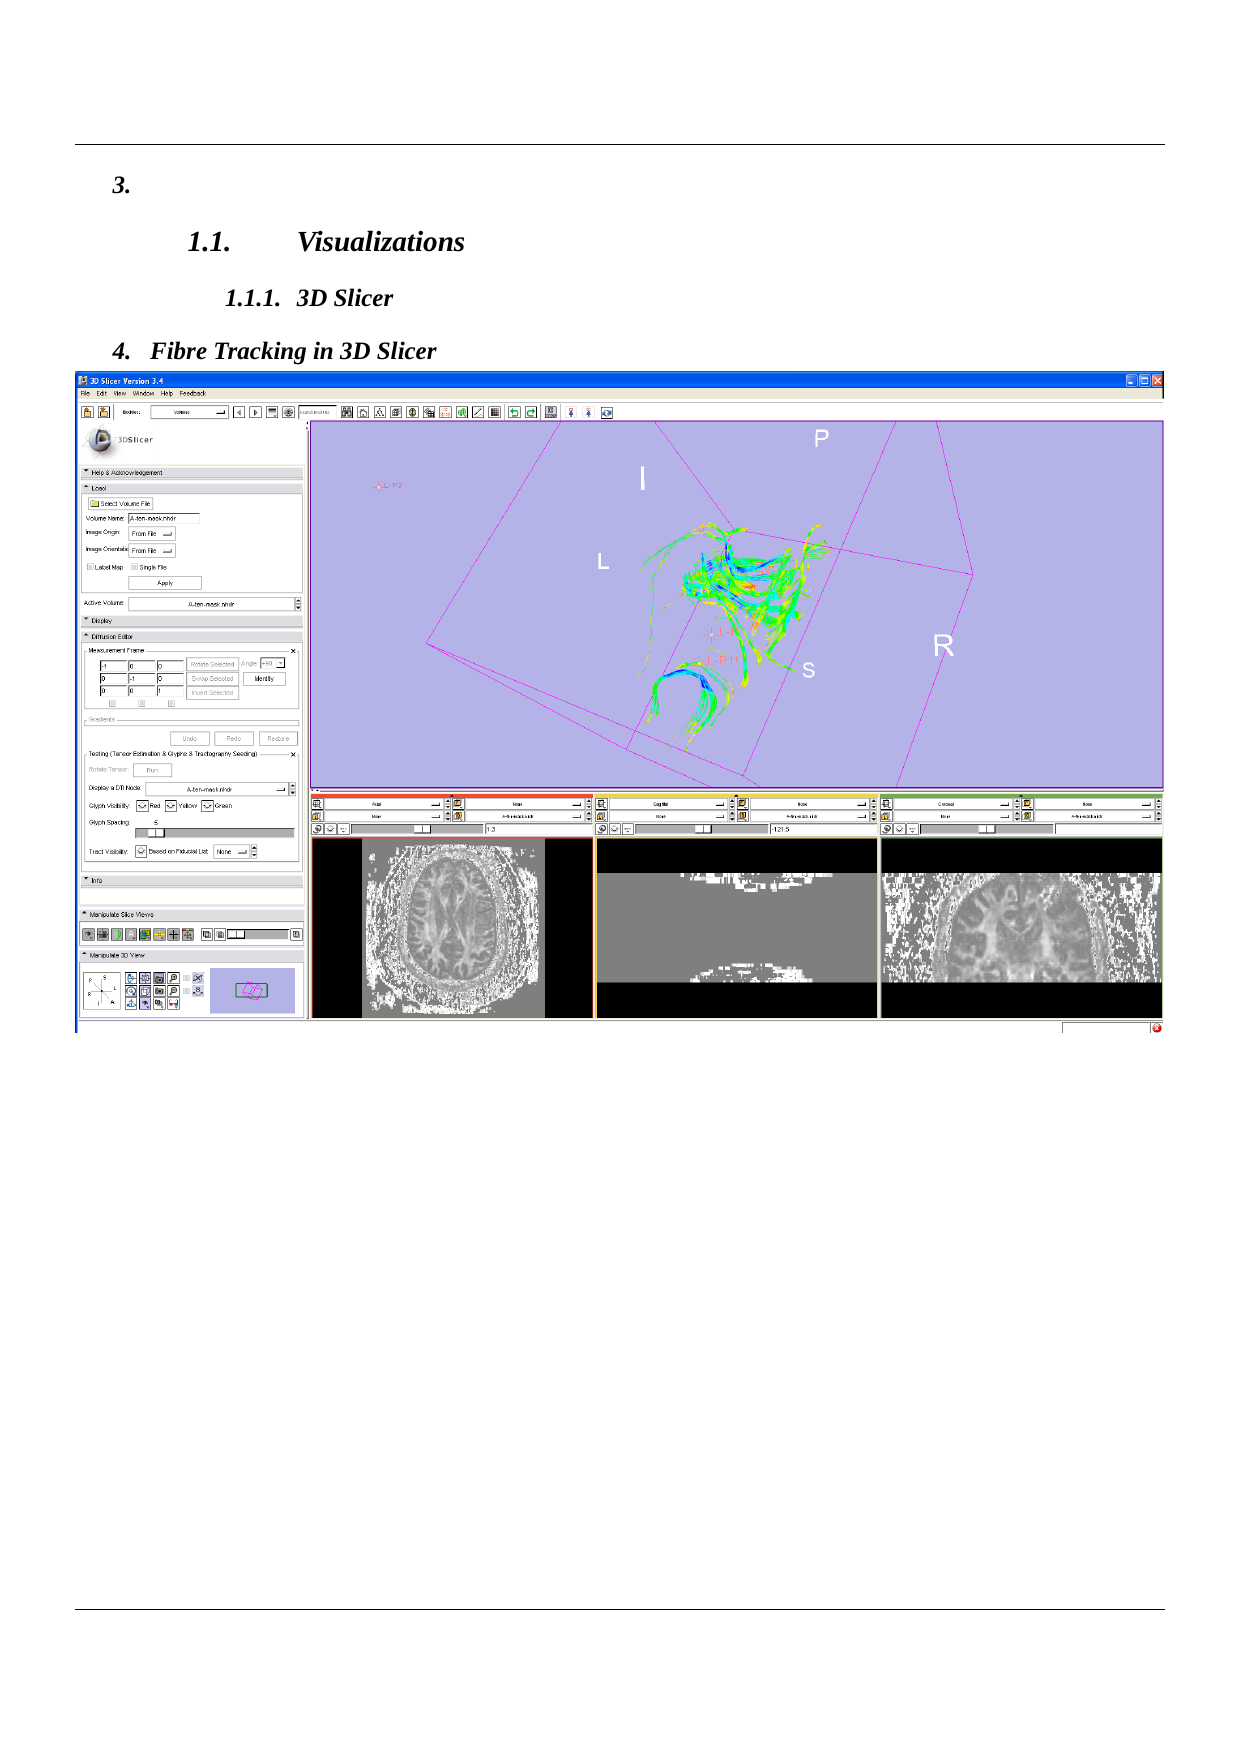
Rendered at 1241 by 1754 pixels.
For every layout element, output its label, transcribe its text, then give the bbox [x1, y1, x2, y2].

subtitle Visualizations [187, 224, 1165, 258]
subtitle 3D Slicer [225, 283, 1165, 311]
picture [75, 371, 1164, 1033]
subtitle Fibre Tracking in 3D Slicer [112, 336, 1165, 365]
